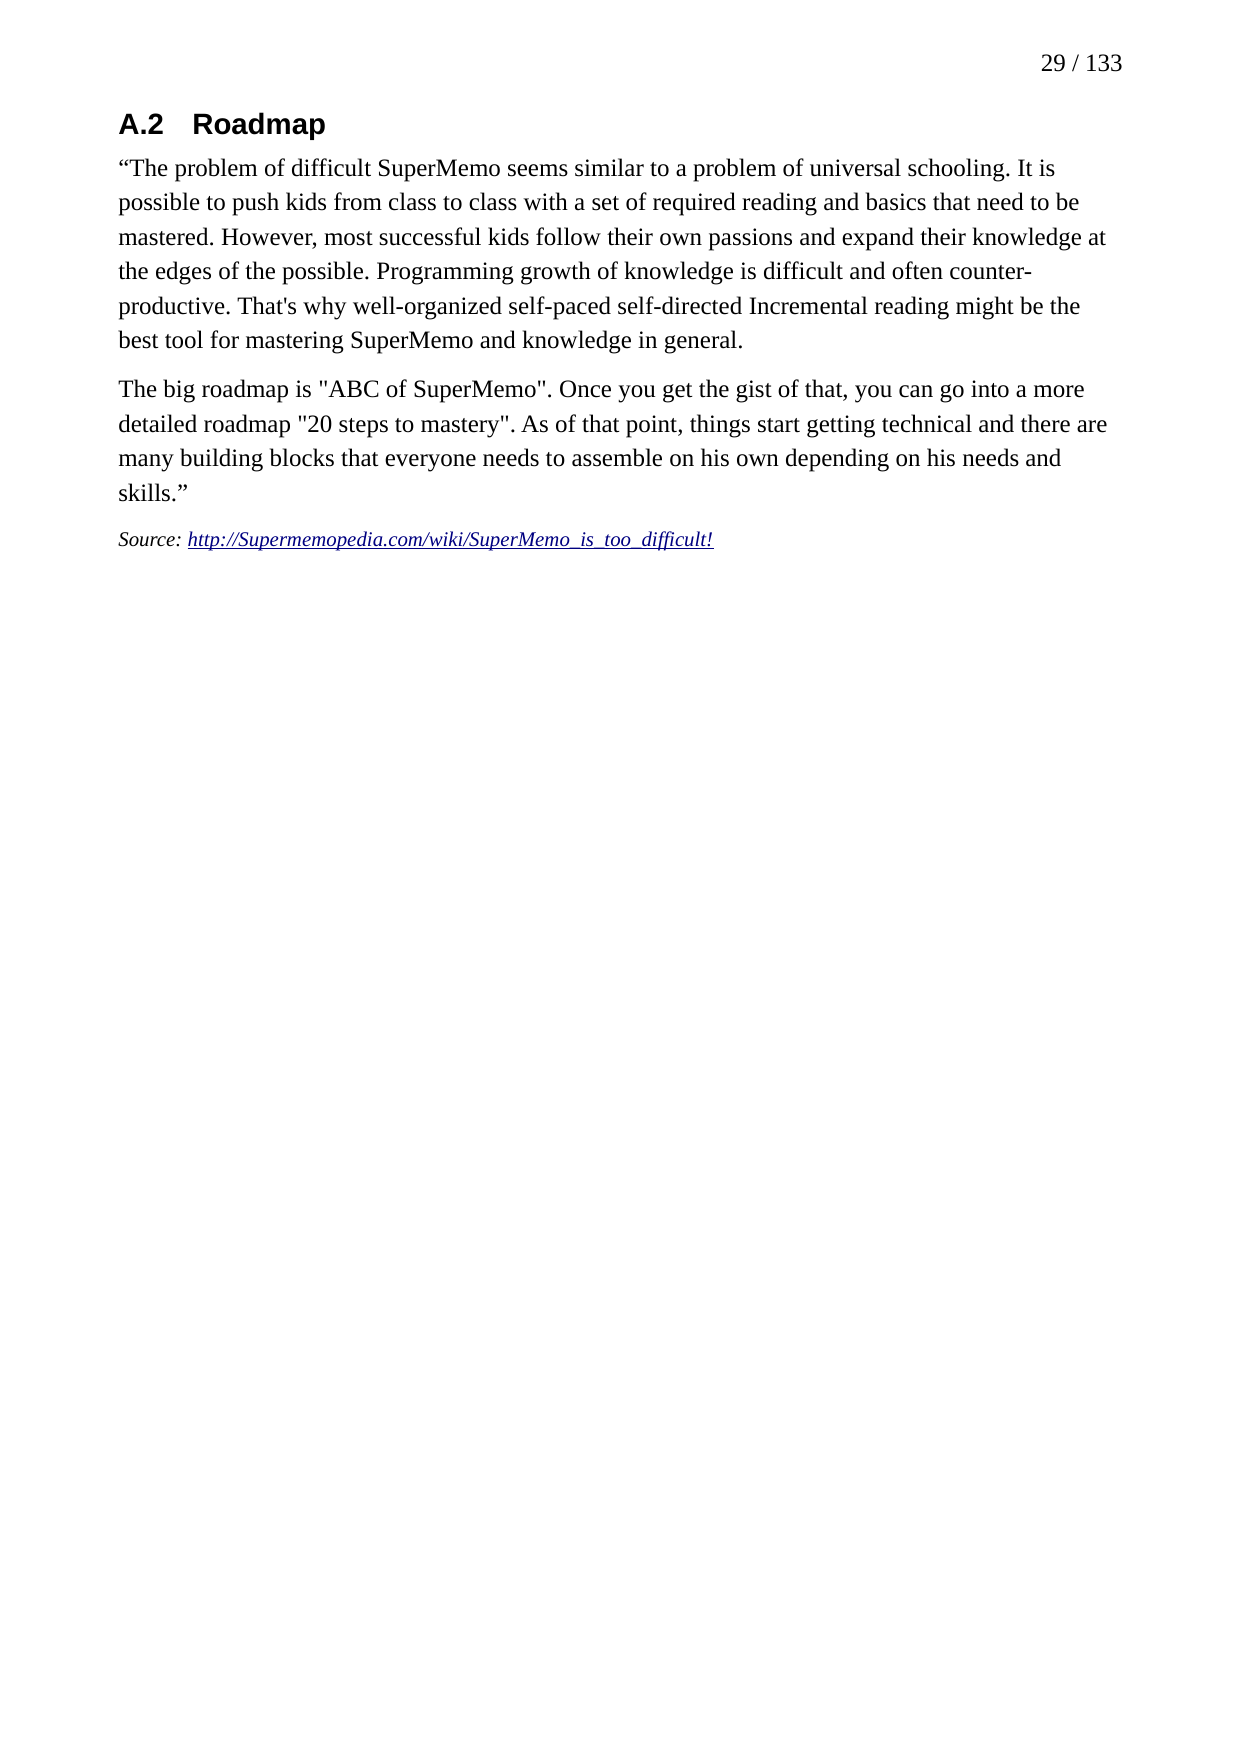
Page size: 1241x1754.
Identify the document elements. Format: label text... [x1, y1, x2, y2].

text The big roadmap is "ABC of SuperMemo". Once you get the gist of that, you can go into a more detailed roadmap "20 steps to mastery". As of that point, things start getting technical and there are many building blocks that everyone needs to assemble on his own depending on his needs and skills.” [118, 374, 1122, 507]
subtitle Roadmap [118, 107, 1122, 141]
text “The problem of difficult SuperMemo seems similar to a problem of universal schooling. It is possible to push kids from class to class with a set of required reading and basics that need to be mastered. However, most successful kids follow their own passions and expand their knowledge at the edges of the possible. Programming growth of knowledge is difficult and often counter-productive. That's why well-organized self-paced self-directed Incremental reading might be the best tool for mastering SuperMemo and knowledge in general. [118, 153, 1122, 354]
text Source: http://Supermemopedia.com/wiki/SuperMemo_is_too_difficult! [118, 527, 1122, 551]
